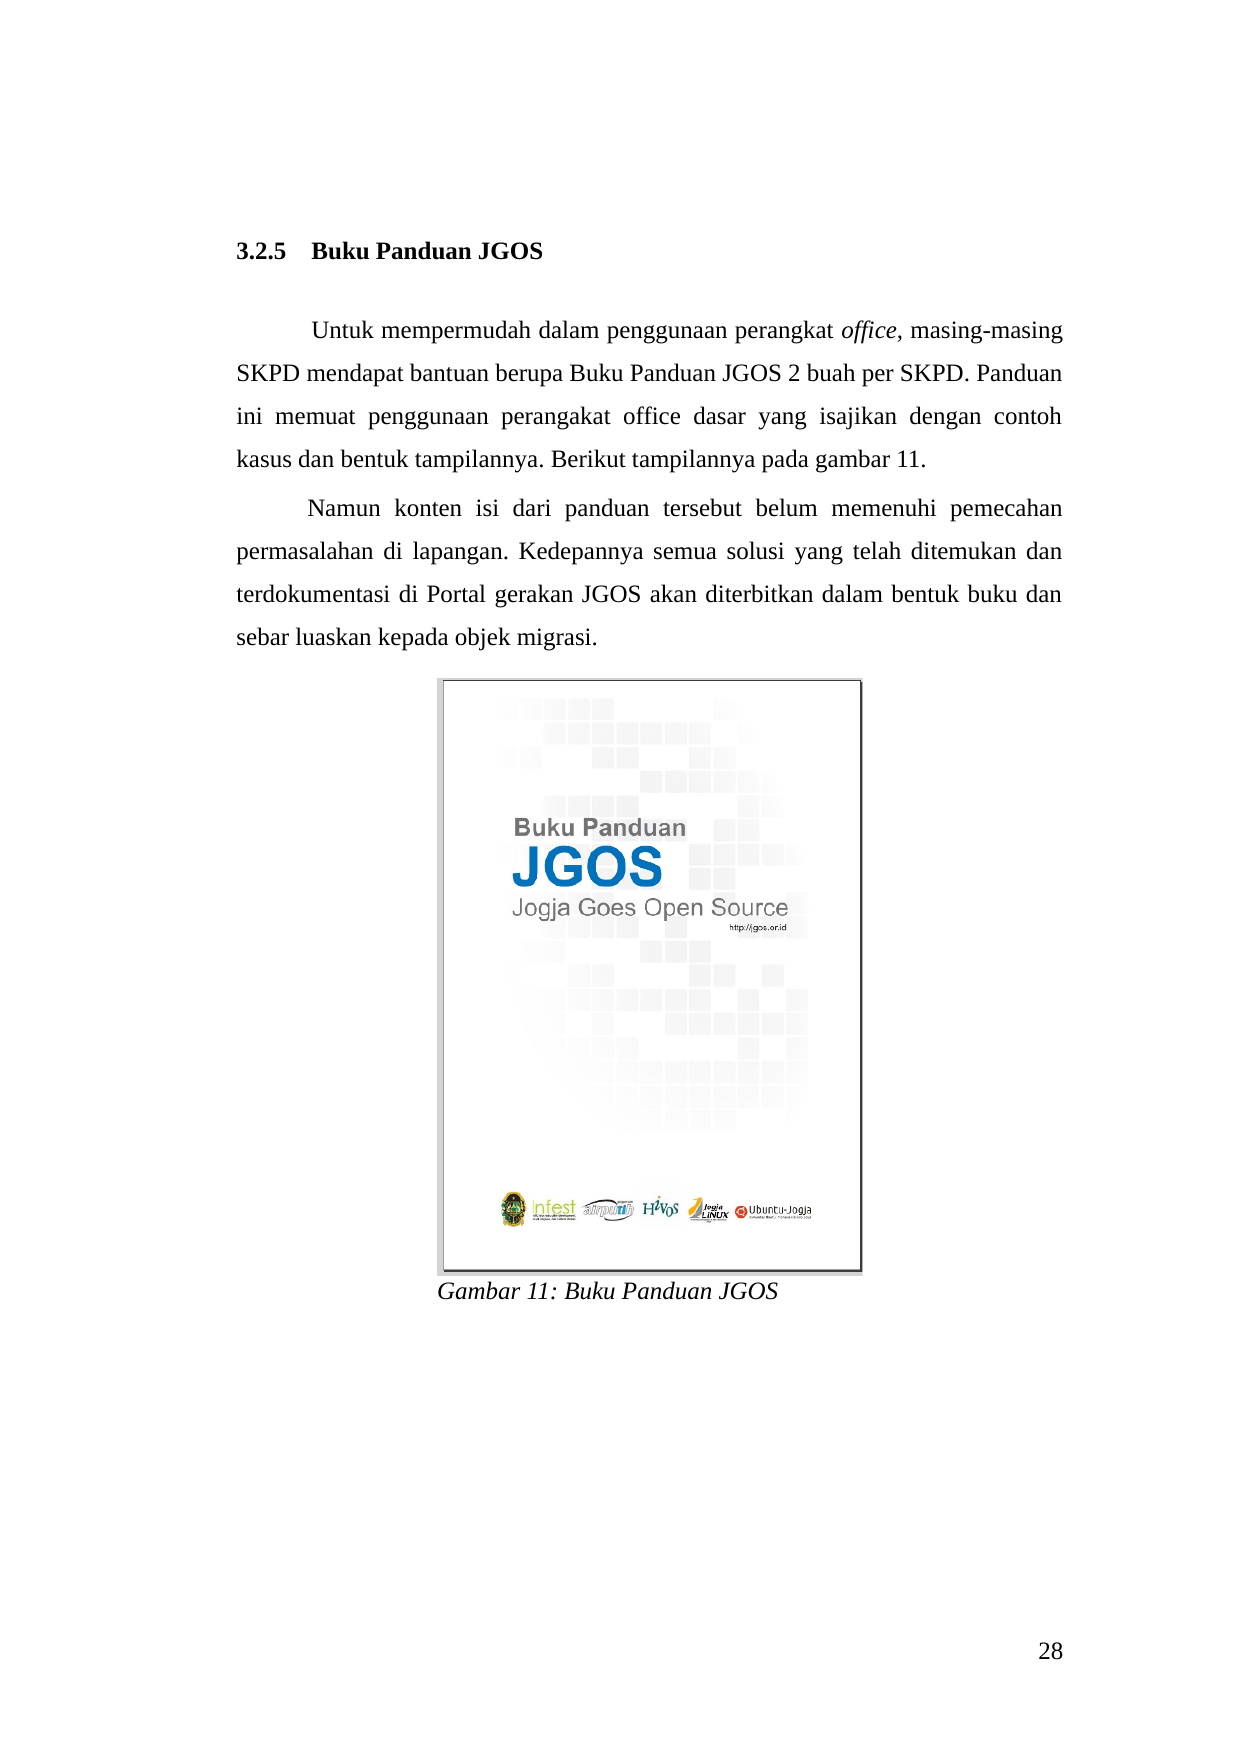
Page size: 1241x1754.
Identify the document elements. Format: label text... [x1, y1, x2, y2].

picture [437, 678, 863, 1276]
text Gambar 11: Buku Panduan JGOS [437, 1276, 862, 1304]
subtitle Buku Panduan JGOS [236, 236, 1063, 265]
text Untuk mempermudah dalam penggunaan perangkat office, masing-masing SKPD mendapat bantuan berupa Buku Panduan JGOS 2 buah per SKPD. Panduan ini memuat penggunaan perangakat office dasar yang isajikan dengan contoh kasus dan bentuk tampilannya. Berikut tampilannya pada gambar 11. [236, 315, 1063, 473]
text Namun konten isi dari panduan tersebut belum memenuhi pemecahan permasalahan di lapangan. Kedepannya semua solusi yang telah ditemukan dan terdokumentasi di Portal gerakan JGOS akan diterbitkan dalam bentuk buku dan sebar luaskan kepada objek migrasi. [236, 493, 1063, 651]
